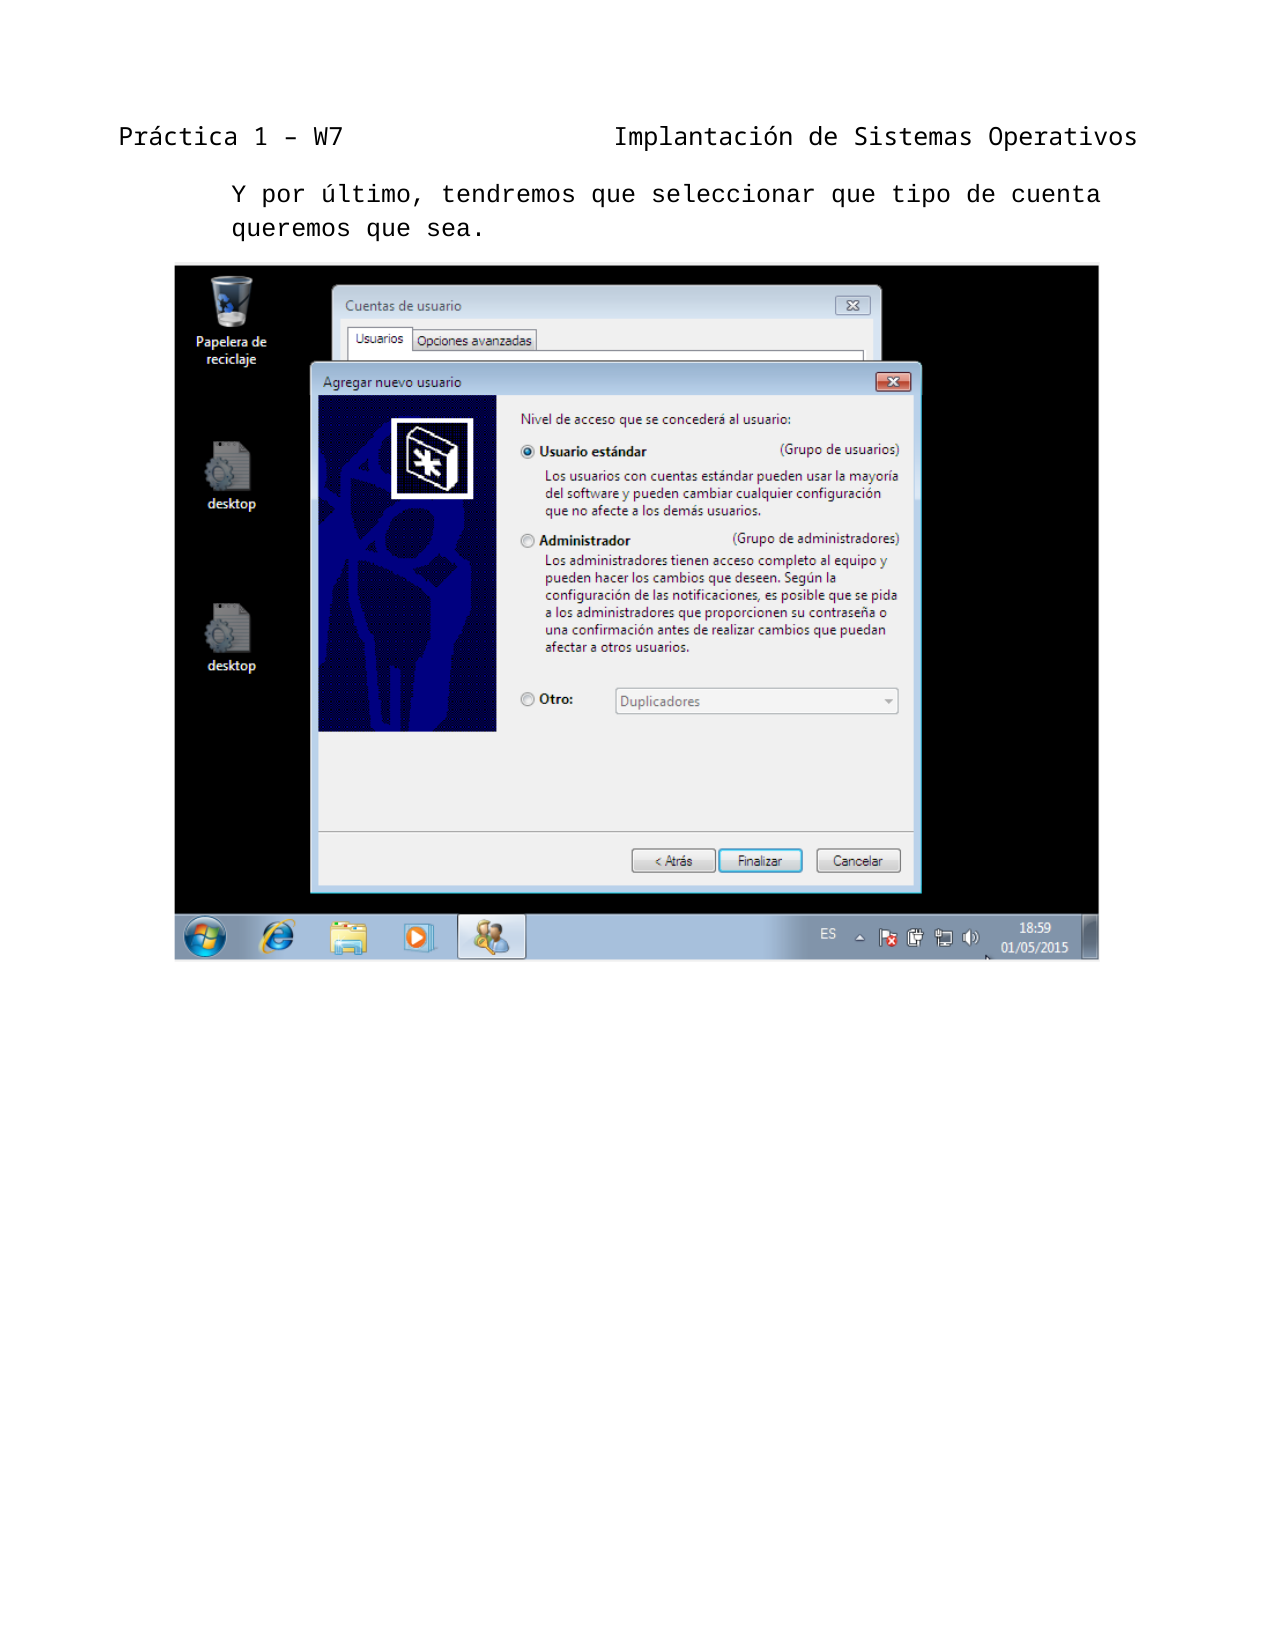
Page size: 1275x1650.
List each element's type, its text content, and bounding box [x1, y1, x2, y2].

text Y por último, tendremos que seleccionar que tipo de cuenta queremos que sea. [231, 182, 1157, 244]
picture [174, 262, 1101, 963]
